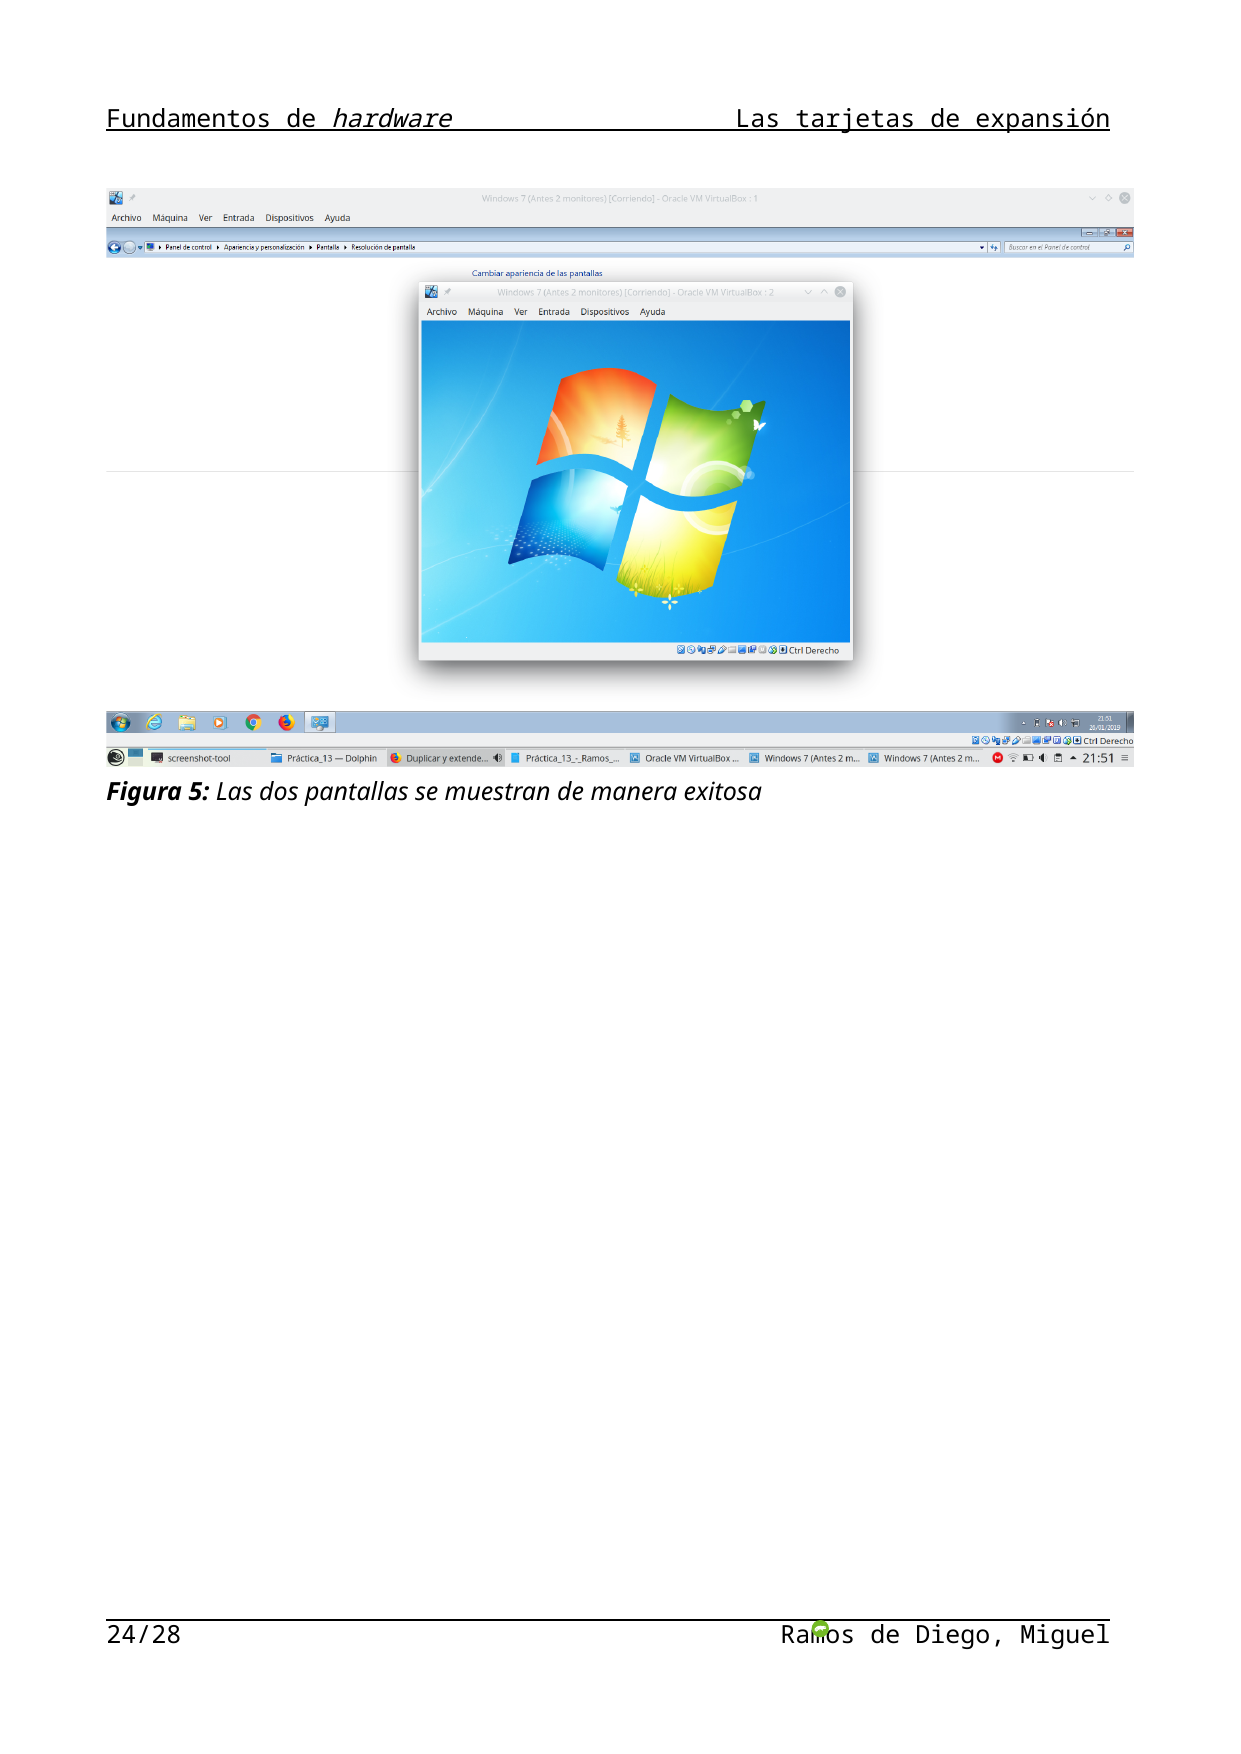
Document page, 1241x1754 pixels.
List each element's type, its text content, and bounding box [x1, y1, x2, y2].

picture [106, 188, 1134, 767]
text Figura 5: Las dos pantallas se muestran de manera exitosa [106, 767, 1134, 808]
